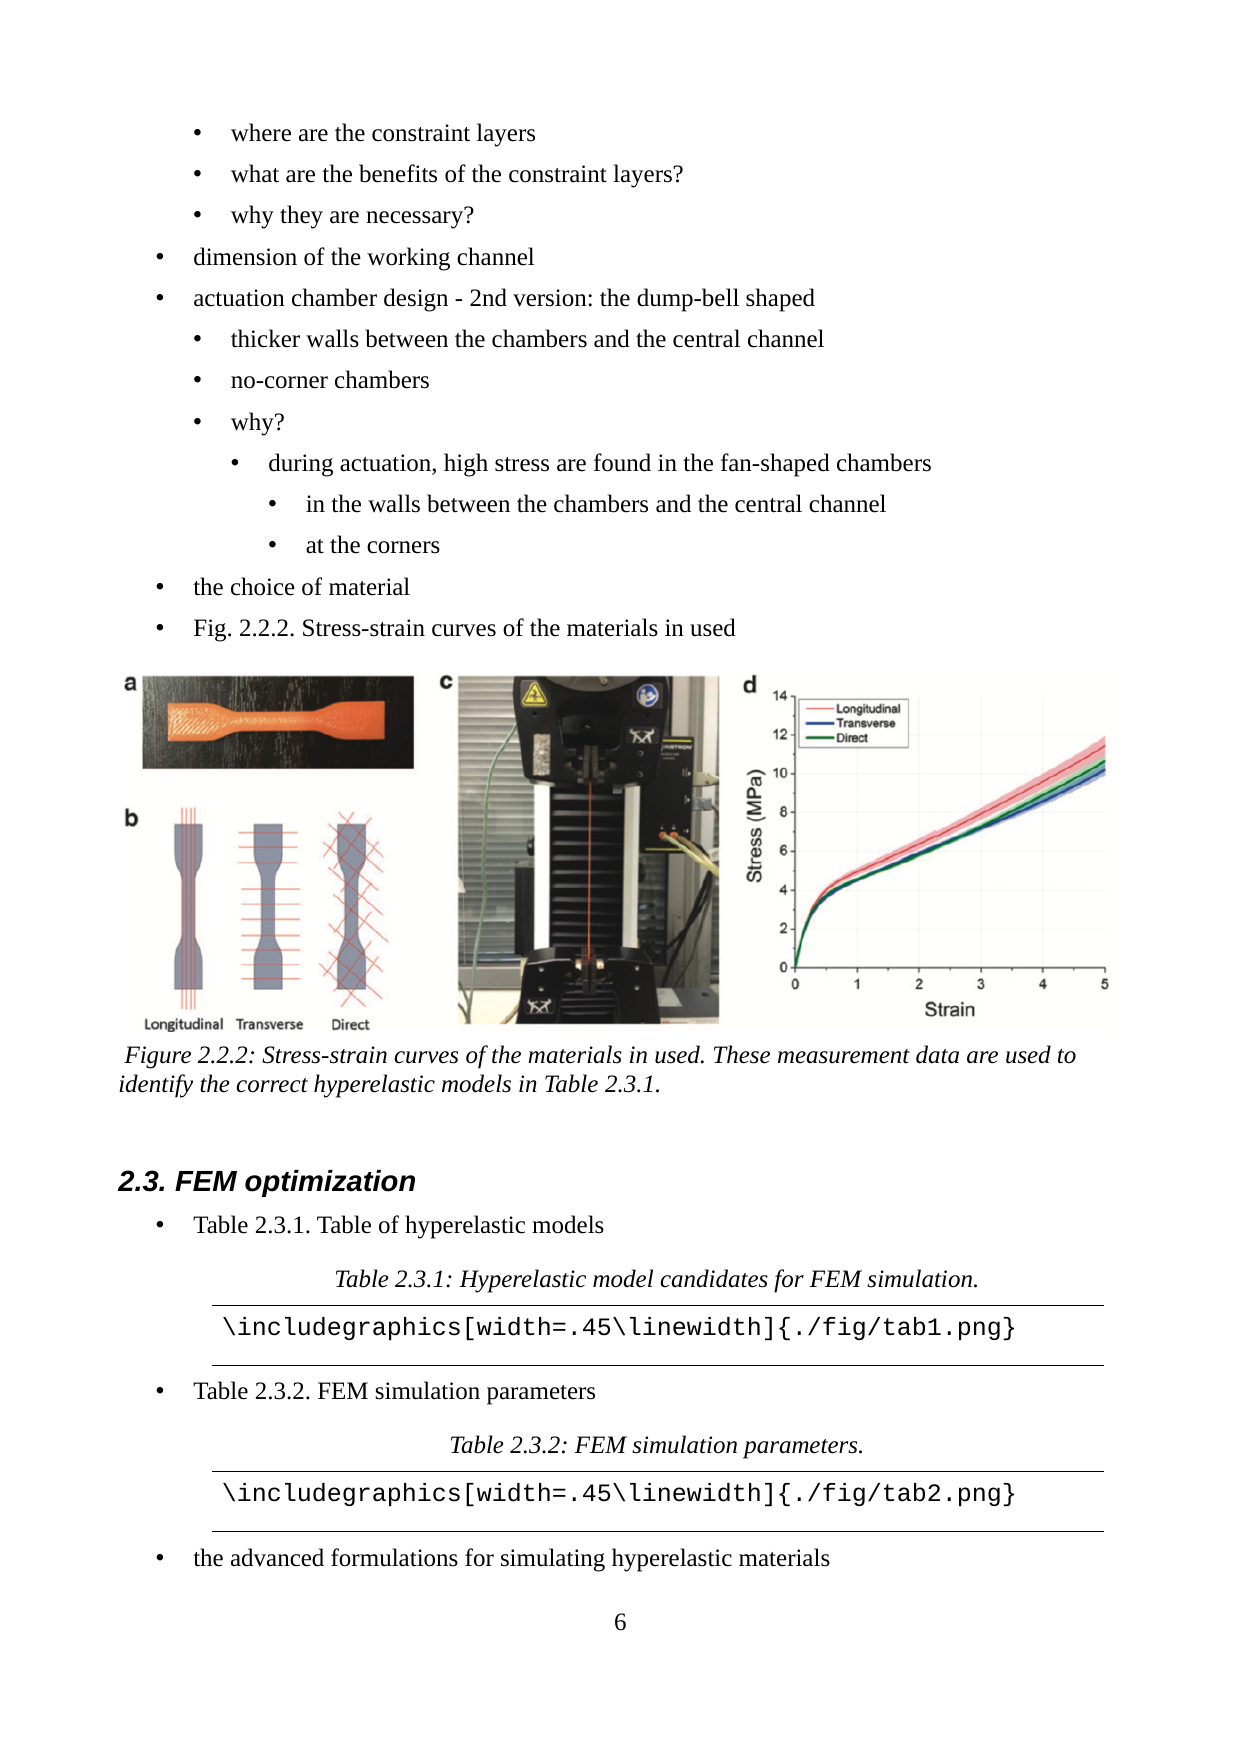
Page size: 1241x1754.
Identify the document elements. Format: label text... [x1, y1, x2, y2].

list Table 2.3.1. Table of hyperelastic models [156, 1210, 1122, 1239]
list the advanced formulations for simulating hyperelastic materials [156, 1543, 1122, 1572]
text Table 2.3.2: FEM simulation parameters. [194, 1430, 1122, 1459]
subtitle FEM optimization [118, 1164, 1122, 1197]
table_header \includegraphics[width=.45\linewidth]{./fig/tab2.png} [212, 1472, 1103, 1531]
list Figure 2.2.2: Stress-strain curves of the materials in used. These measurement data are used to identify the correct hyperelastic models in Table 2.3.1. [118, 1041, 1122, 1098]
list Fig. 2.2.2. Stress-strain curves of the materials in used [156, 613, 1122, 642]
list why? [193, 407, 1122, 436]
list actuation chamber design - 2nd version: the dump-bell shaped [156, 283, 1122, 312]
list the choice of material [156, 572, 1122, 601]
list at the corners [268, 531, 1122, 559]
list dimension of the working channel [156, 242, 1122, 271]
table_header \includegraphics[width=.45\linewidth]{./fig/tab1.png} [212, 1306, 1103, 1364]
list thicker walls between the chambers and the central channel [193, 324, 1122, 353]
list Table 2.3.2. FEM simulation parameters [156, 1376, 1122, 1405]
text Table 2.3.1: Hyperelastic model candidates for FEM simulation. [194, 1264, 1122, 1292]
list why they are necessary? [193, 201, 1122, 229]
list in the walls between the chambers and the central channel [268, 489, 1122, 518]
list where are the constraint layers [193, 118, 1122, 147]
list no-corner chambers [193, 366, 1122, 394]
list during actuation, high stress are found in the fan-shaped chambers [231, 448, 1122, 477]
list what are the benefits of the constraint layers? [193, 159, 1122, 188]
